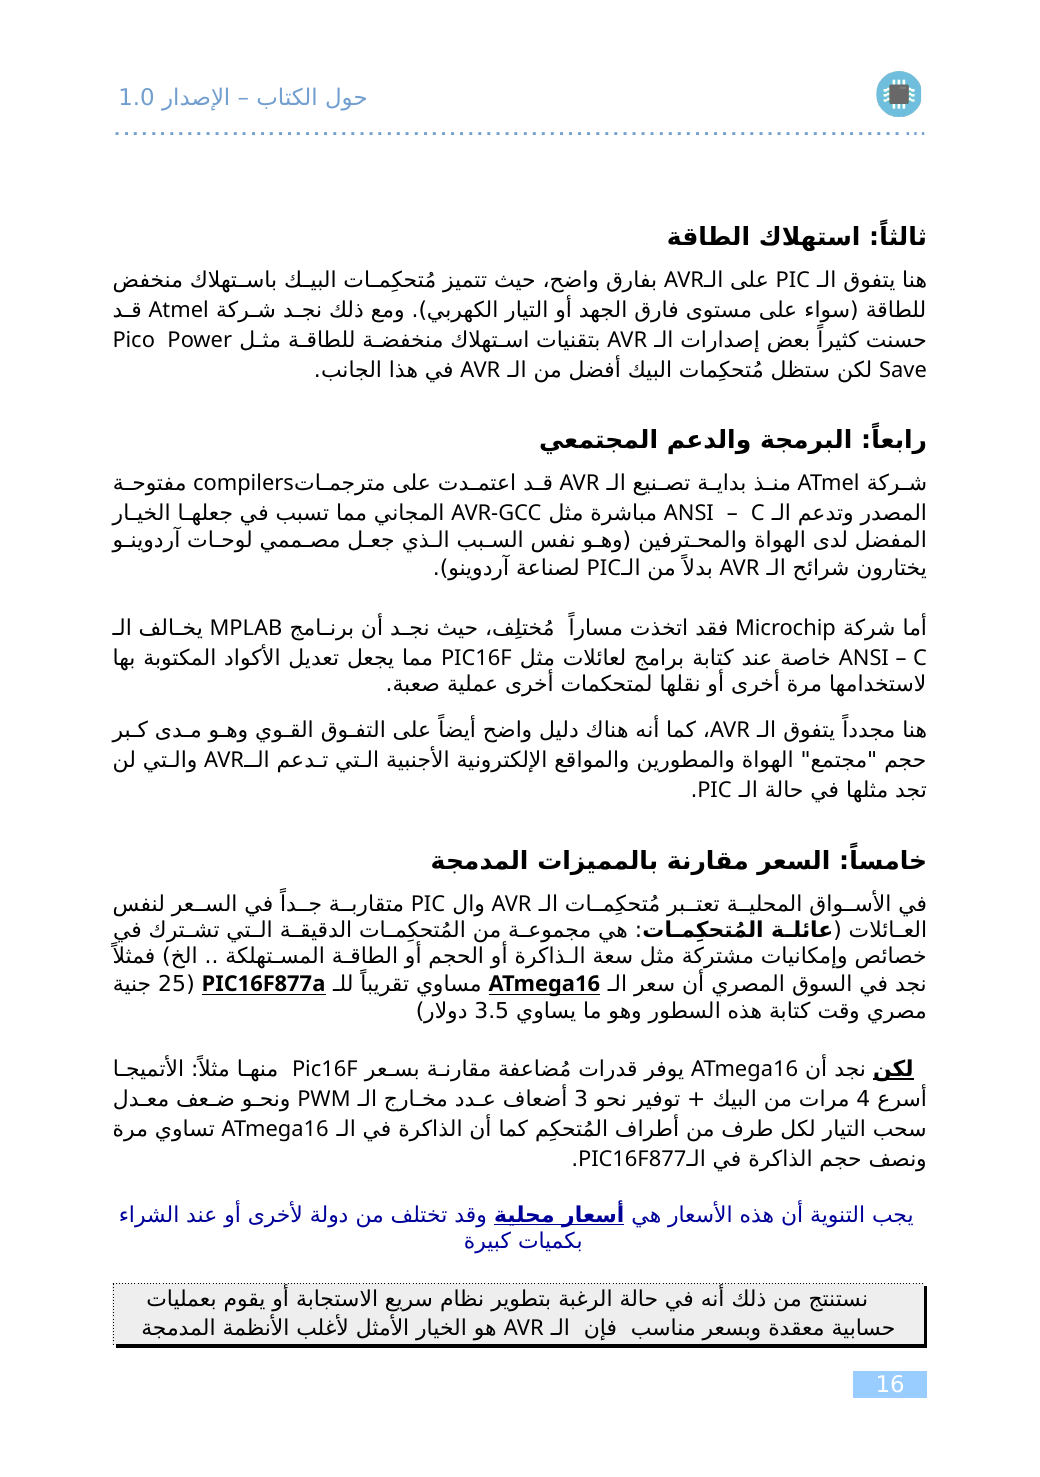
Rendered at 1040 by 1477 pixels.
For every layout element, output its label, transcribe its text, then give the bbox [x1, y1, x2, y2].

text شركة ATmel منذ بداية تصنيع الـ AVR قد اعتمدت على مترجماتcompilers مفتوحة المصدر وتدعم الـ ANSI – C مباشرة مثل AVR-GCC المجاني مما تسبب في جعلها الخيار المفضل لدى الهواة والمحترفين (وهو نفس السبب الذي جعل مصممي لوحات آردوينو يختارون شرائح الـ AVR بدلاً من الـPIC لصناعة آردوينو). [112, 467, 927, 582]
picture [876, 71, 922, 117]
subtitle ثالثاً: استهلاك الطاقة [112, 222, 927, 252]
text يجب التنوية أن هذه الأسعار هي أسعار محلية وقد تختلف من دولة لأخرى أو عند الشراء بكميات كبيرة [112, 1202, 927, 1253]
subtitle خامساً: السعر مقارنة بالمميزات المدمجة [112, 846, 927, 875]
subtitle رابعاً: البرمجة والدعم المجتمعي [112, 426, 927, 455]
text لكن نجد أن ATmega16 يوفر قدرات مُضاعفة مقارنة بسعر Pic16F منها مثلاً: اﻷتميجا أسرع 4 مرات من البيك + توفير نحو 3 أضعاف عدد مخارج الـ PWM ونحو ضعف معدل سحب التيار لكل طرف من أطراف المُتحكِم كما أن الذاكرة في الـ ATmega16 تساوي مرة ونصف حجم الذاكرة في الـPIC16F877. [112, 1053, 927, 1173]
text هنا يتفوق الـ PIC على الـAVR بفارق واضح، حيث تتميز مُتحكِمات البيك باستهلاك منخفض للطاقة (سواء على مستوى فارق الجهد أو التيار الكهربي). ومع ذلك نجد شركة Atmel قد حسنت كثيراً بعض إصدارات الـ AVR بتقنيات استهلاك منخفضة للطاقة مثل Pico Power Save لكن ستظل مُتحكِمات البيك أفضل من الـ AVR في هذا الجانب. [112, 264, 927, 383]
text هنا مجدداً يتفوق الـ AVR، كما أنه هناك دليل واضح أيضاً على التفوق القوي وهو مدى كبر حجم "مجتمع" الهواة والمطورين والمواقع الإلكترونية الأجنبية التي تدعم الـAVR والتي لن تجد مثلها في حالة الـ PIC. [112, 714, 927, 803]
text أما شركة Microchip فقد اتخذت مساراً مُختلِف، حيث نجد أن برنامج MPLAB يخالف الـ ANSI – C خاصة عند كتابة برامج لعائلات مثل PIC16F مما يجعل تعديل اﻷكواد المكتوبة بها لاستخدامها مرة أخرى أو نقلها لمتحكمات أخرى عملية صعبة. [112, 612, 927, 697]
text في الأسواق المحلية تعتبر مُتحكِمات الـ AVR وال PIC متقاربة جداً في السعر لنفس العائلات (عائلة المُتحكِمات: هي مجموعة من المُتحكِمات الدقيقة التي تشترك في خصائص وإمكانيات مشتركة مثل سعة الذاكرة أو الحجم أو الطاقة المستهلكة .. الخ) فمثلاً نجد في السوق المصري أن سعر الـ ATmega16 مساوي تقريباً للـ PIC16F877a (25 جنية مصري وقت كتابة هذه السطور وهو ما يساوي 3.5 دولار) [112, 887, 927, 1024]
text نستنتج من ذلك أنه في حالة الرغبة بتطوير نظام سريع الاستجابة أو يقوم بعمليات حسابية معقدة وبسعر مناسب فإن الـ AVR هو الخيار الأمثل لأغلب الأنظمة المدمجة المعتمدة على المُتحكِمات 8 بت الرخيصة [112, 1283, 924, 1345]
